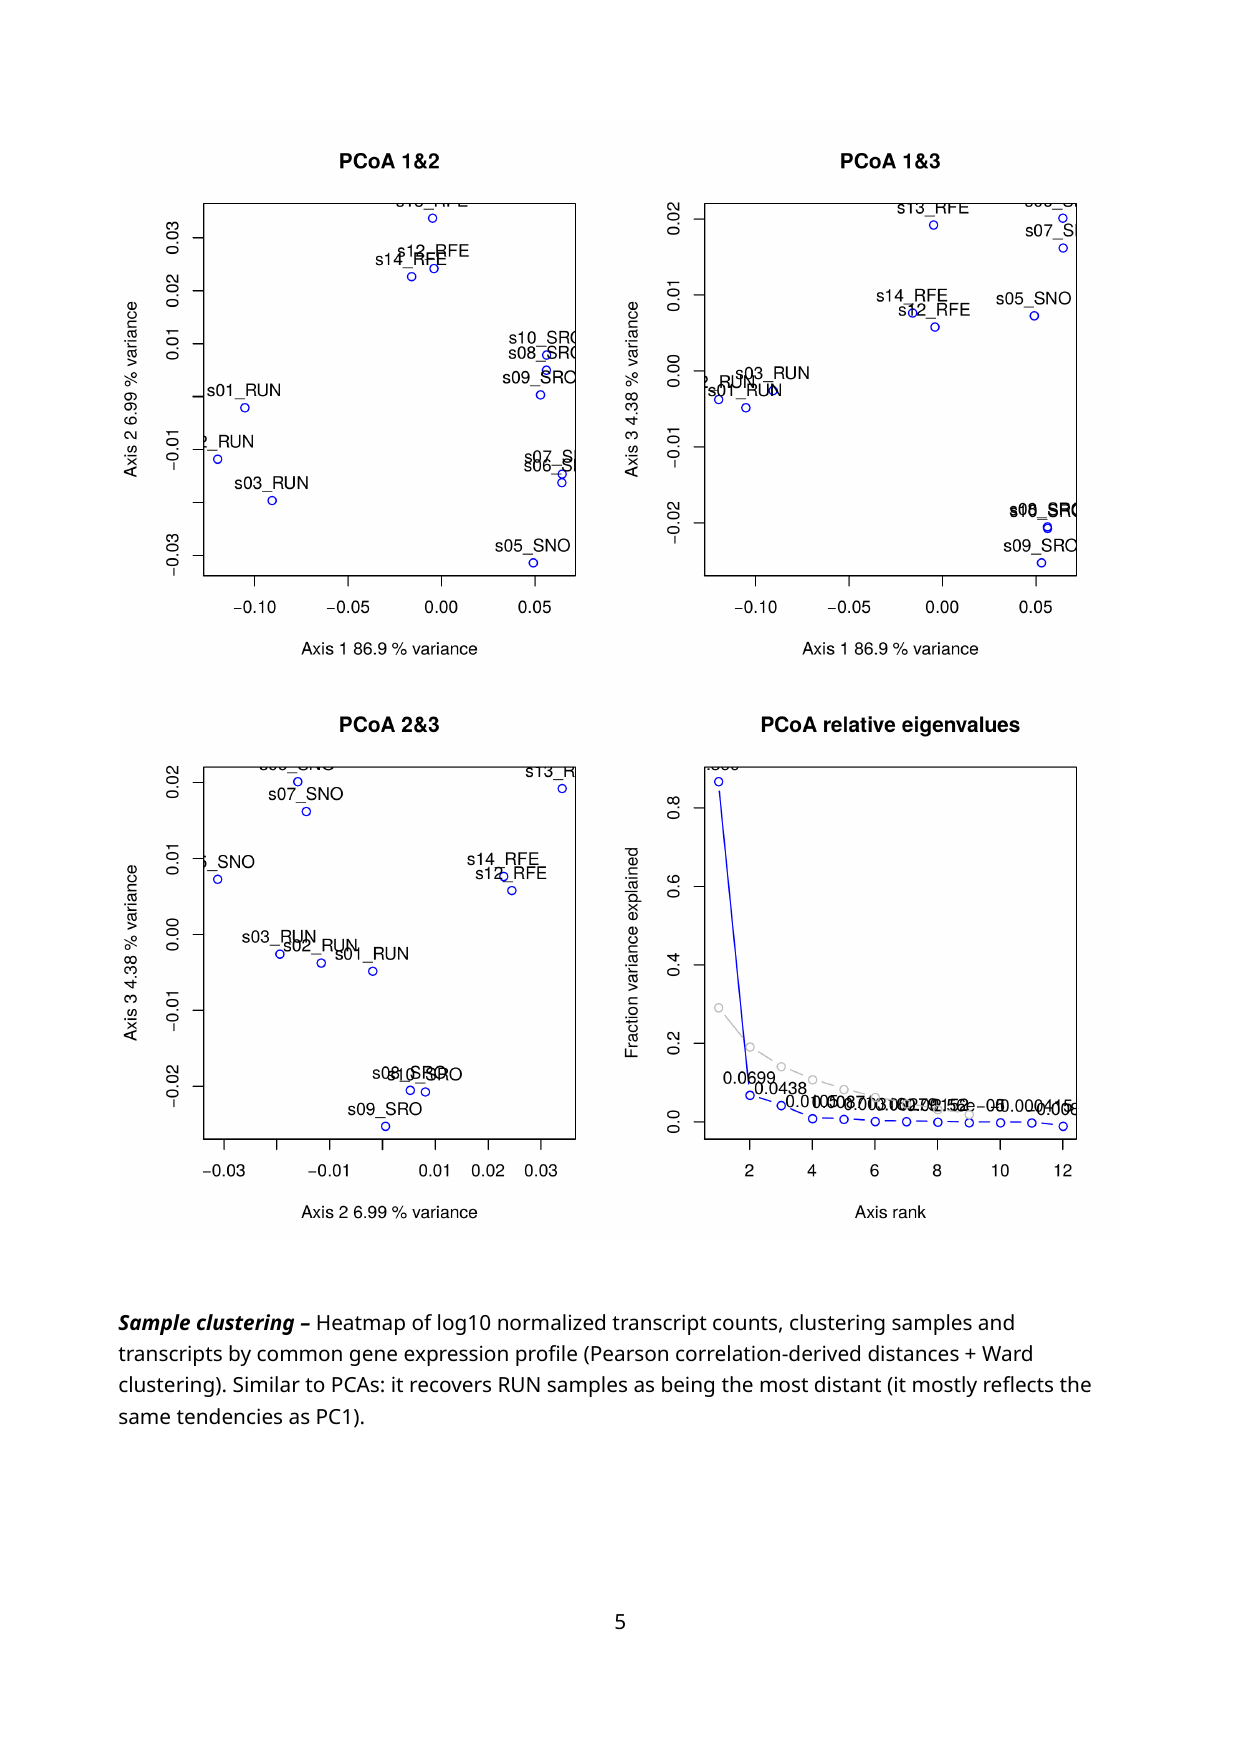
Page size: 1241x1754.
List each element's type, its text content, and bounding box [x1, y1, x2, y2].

text Sample clustering – Heatmap of log10 normalized transcript counts, clustering samples and transcripts by common gene expression profile (Pearson correlation-derived distances + Ward clustering). Similar to PCAs: it recovers RUN samples as being the most distant (it mostly reflects the same tendencies as PC1). [118, 1308, 1122, 1430]
picture [118, 118, 1120, 1245]
